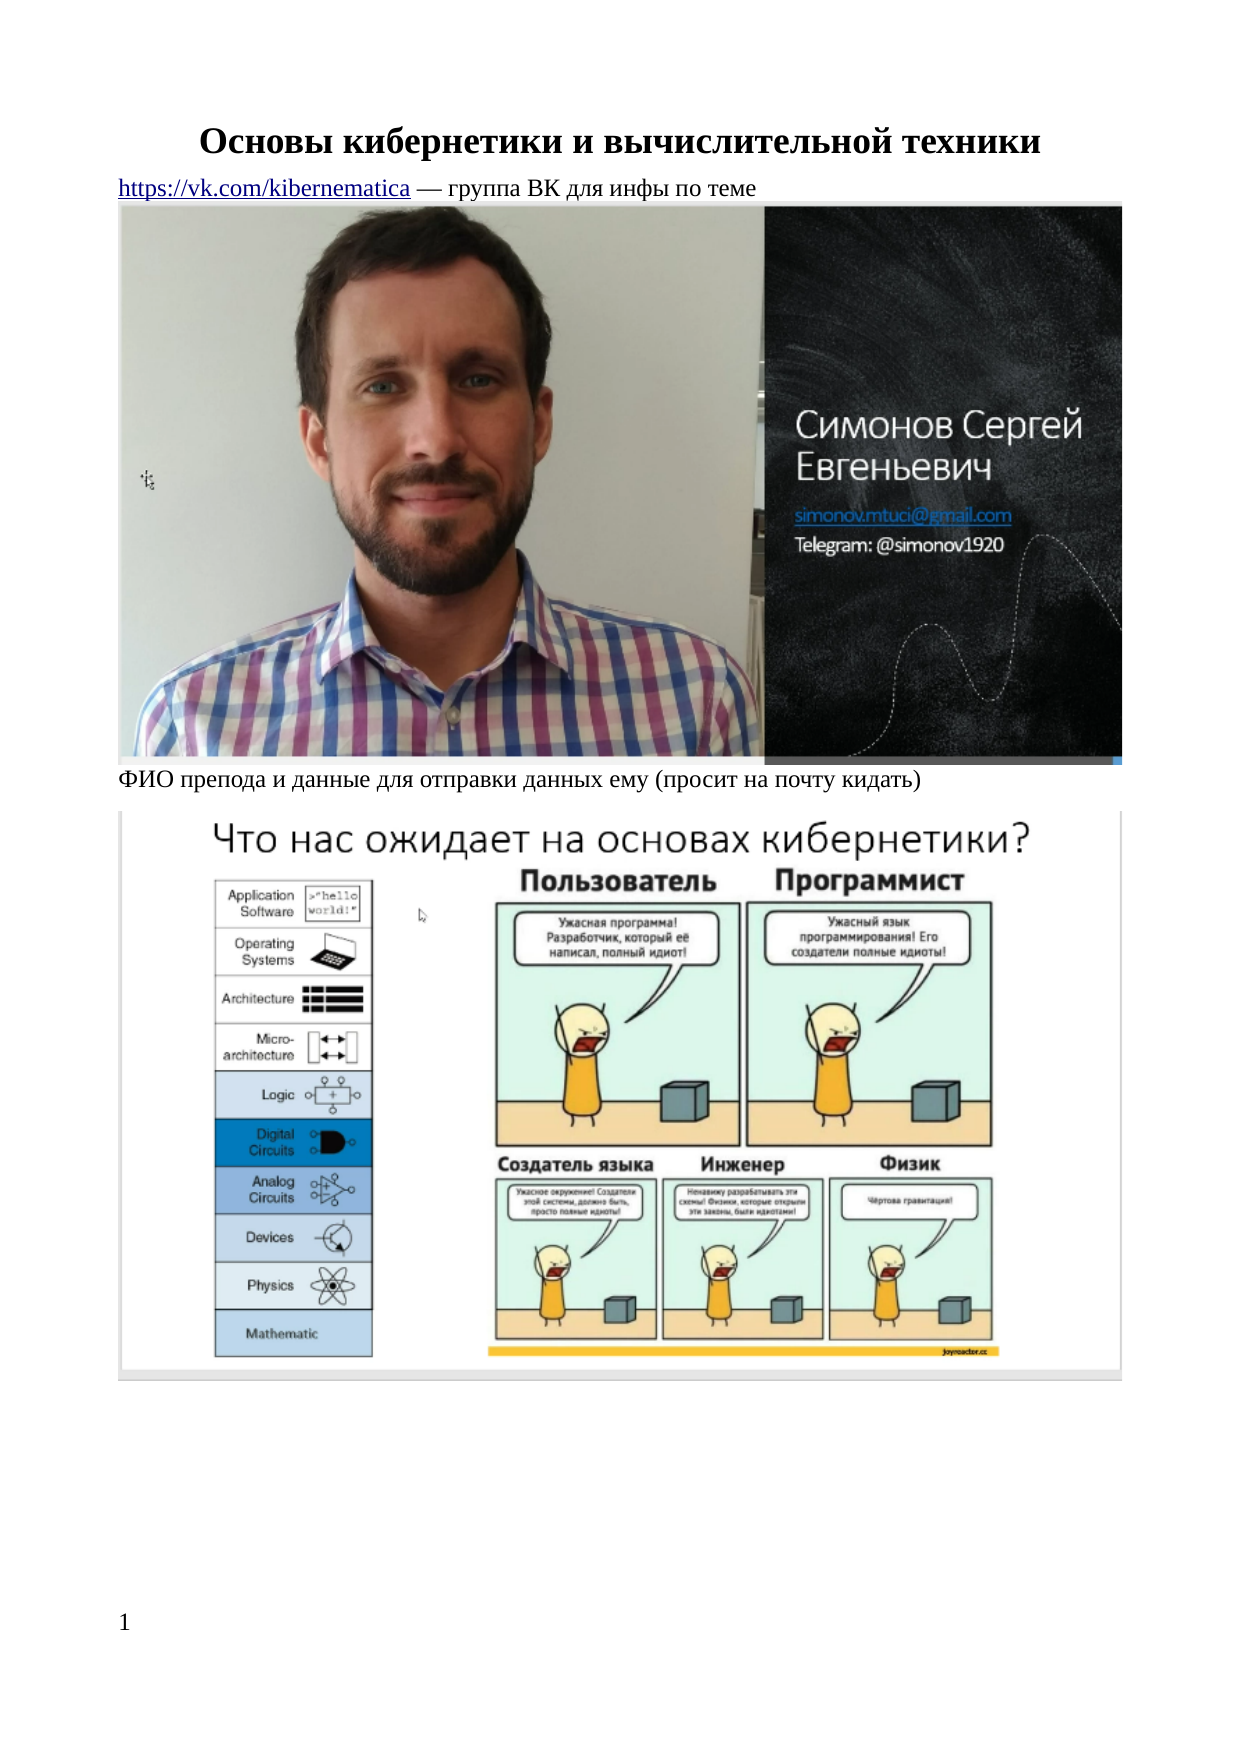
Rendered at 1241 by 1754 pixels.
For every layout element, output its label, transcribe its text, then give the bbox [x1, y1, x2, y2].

picture [118, 201, 1123, 765]
picture [118, 811, 1123, 1381]
text ФИО препода и данные для отправки данных ему (просит на почту кидать) [118, 765, 1122, 793]
text https://vk.com/kibernematica — группа ВК для инфы по теме [118, 173, 1122, 201]
